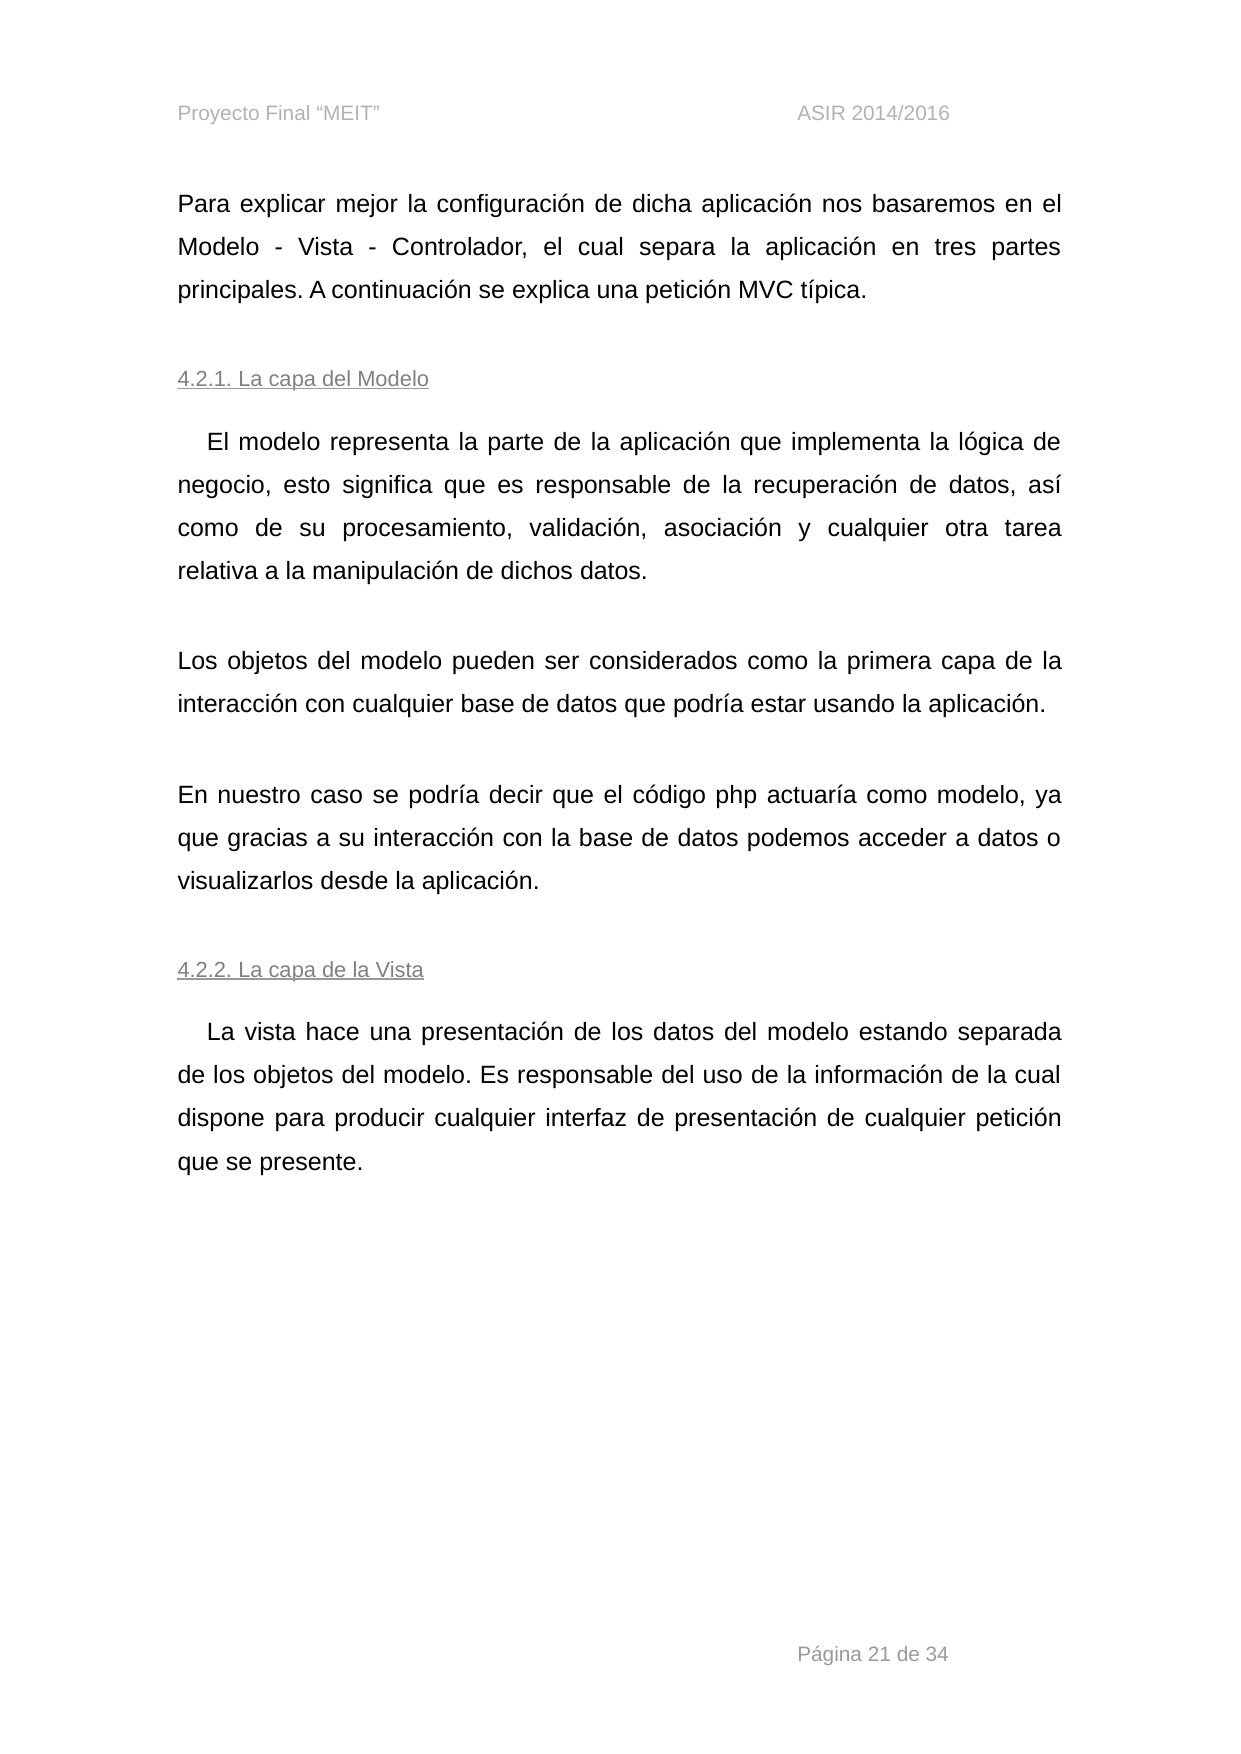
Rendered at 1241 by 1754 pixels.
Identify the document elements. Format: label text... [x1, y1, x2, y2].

text Para explicar mejor la configuración de dicha aplicación nos basaremos en el Modelo - Vista - Controlador, el cual separa la aplicación en tres partes principales. A continuación se explica una petición MVC típica. [177, 189, 1063, 304]
text Los objetos del modelo pueden ser considerados como la primera capa de la interacción con cualquier base de datos que podría estar usando la aplicación. [177, 646, 1063, 718]
text En nuestro caso se podría decir que el código php actuaría como modelo, ya que gracias a su interacción con la base de datos podemos acceder a datos o visualizarlos desde la aplicación. [177, 780, 1063, 895]
text El modelo representa la parte de la aplicación que implementa la lógica de negocio, esto significa que es responsable de la recuperación de datos, así como de su procesamiento, validación, asociación y cualquier otra tarea relativa a la manipulación de dichos datos. [177, 426, 1063, 584]
text La vista hace una presentación de los datos del modelo estando separada de los objetos del modelo. Es responsable del uso de la información de la cual dispone para producir cualquier interfaz de presentación de cualquier petición que se presente. [177, 1017, 1063, 1175]
subtitle 4.2.1. La capa del Modelo [177, 366, 1063, 391]
subtitle 4.2.2. La capa de la Vista [177, 956, 1063, 982]
